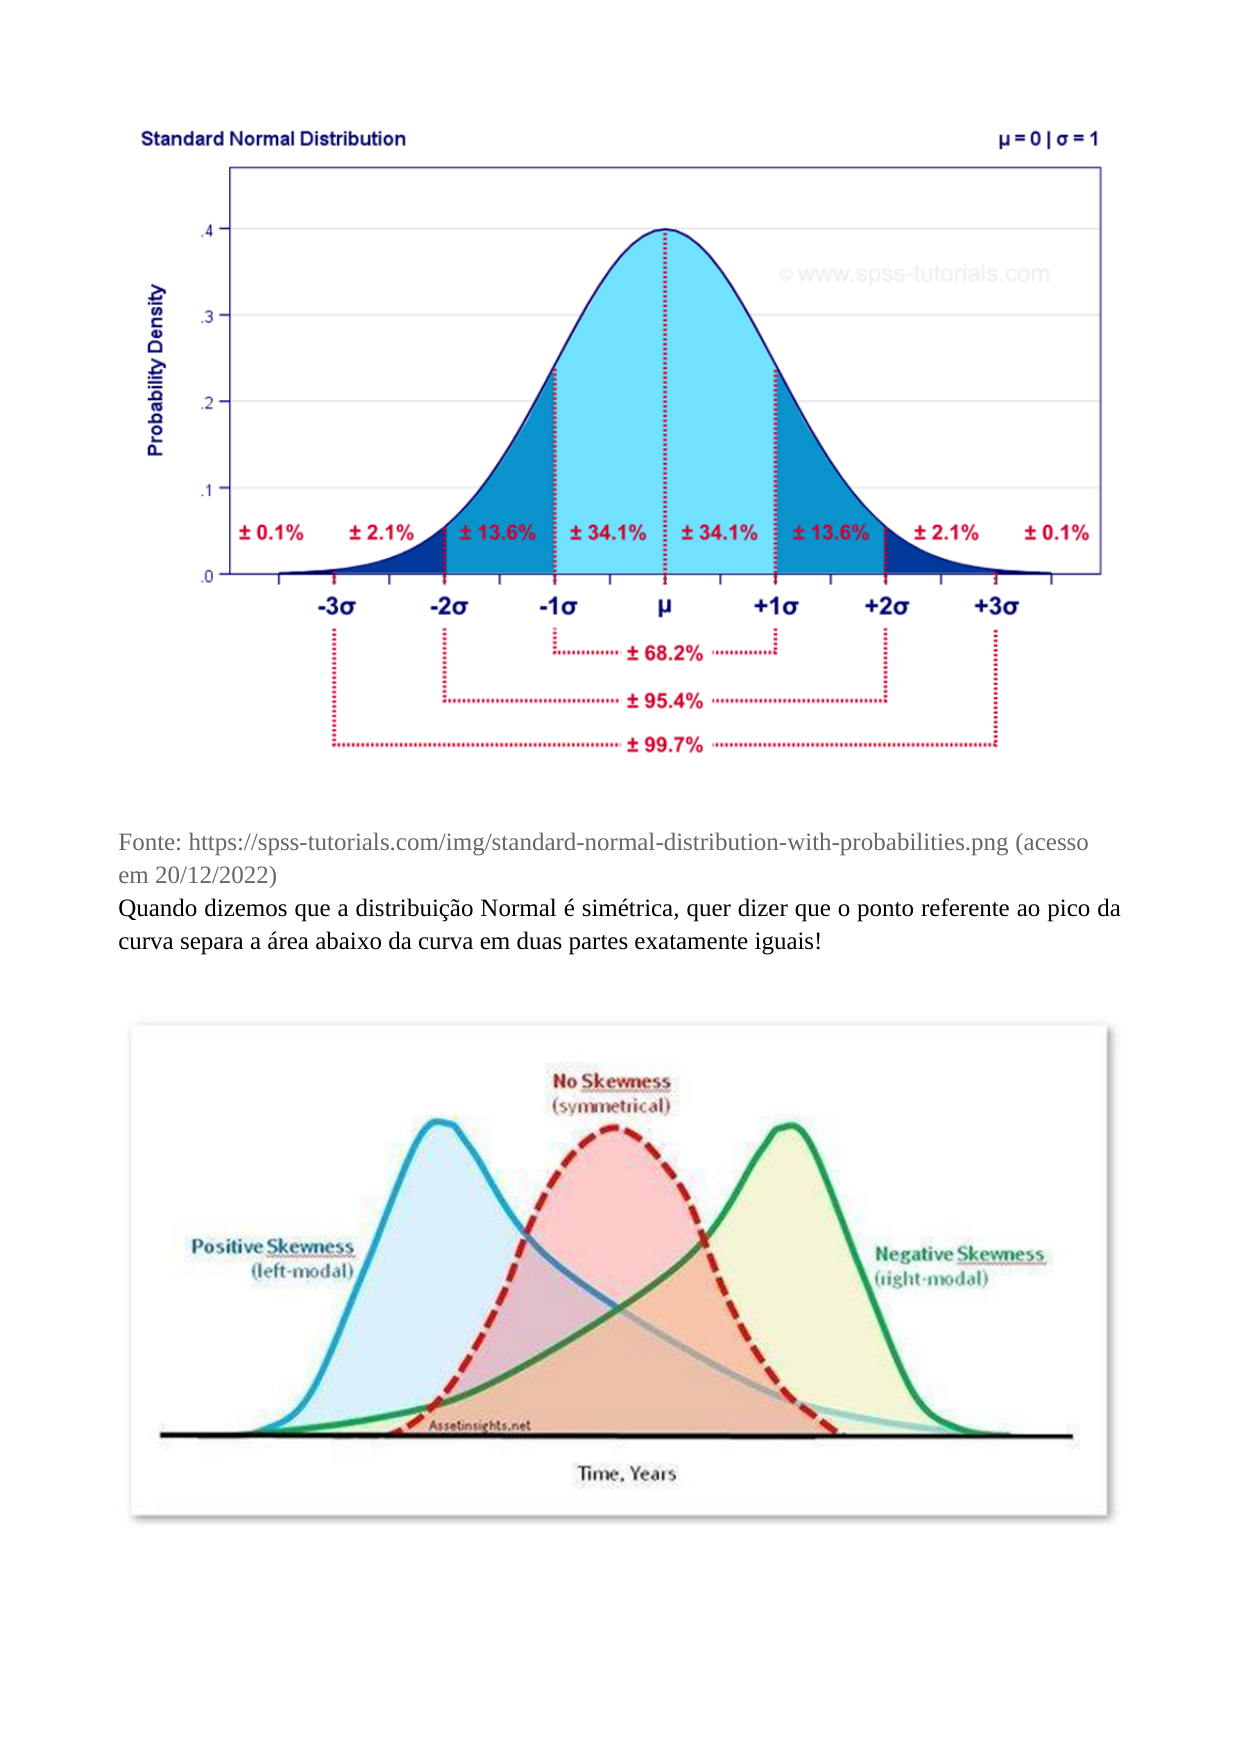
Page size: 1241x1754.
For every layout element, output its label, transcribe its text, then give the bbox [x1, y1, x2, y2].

text Quando dizemos que a distribuição Normal é simétrica, quer dizer que o ponto referente ao pico da curva separa a área abaixo da curva em duas partes exatamente iguais! [118, 893, 1122, 955]
text Fonte: https://spss-tutorials.com/img/standard-normal-distribution-with-probabilities.png (acesso em 20/12/2022) [118, 827, 1122, 889]
picture [118, 118, 1123, 776]
picture [118, 1009, 1123, 1526]
